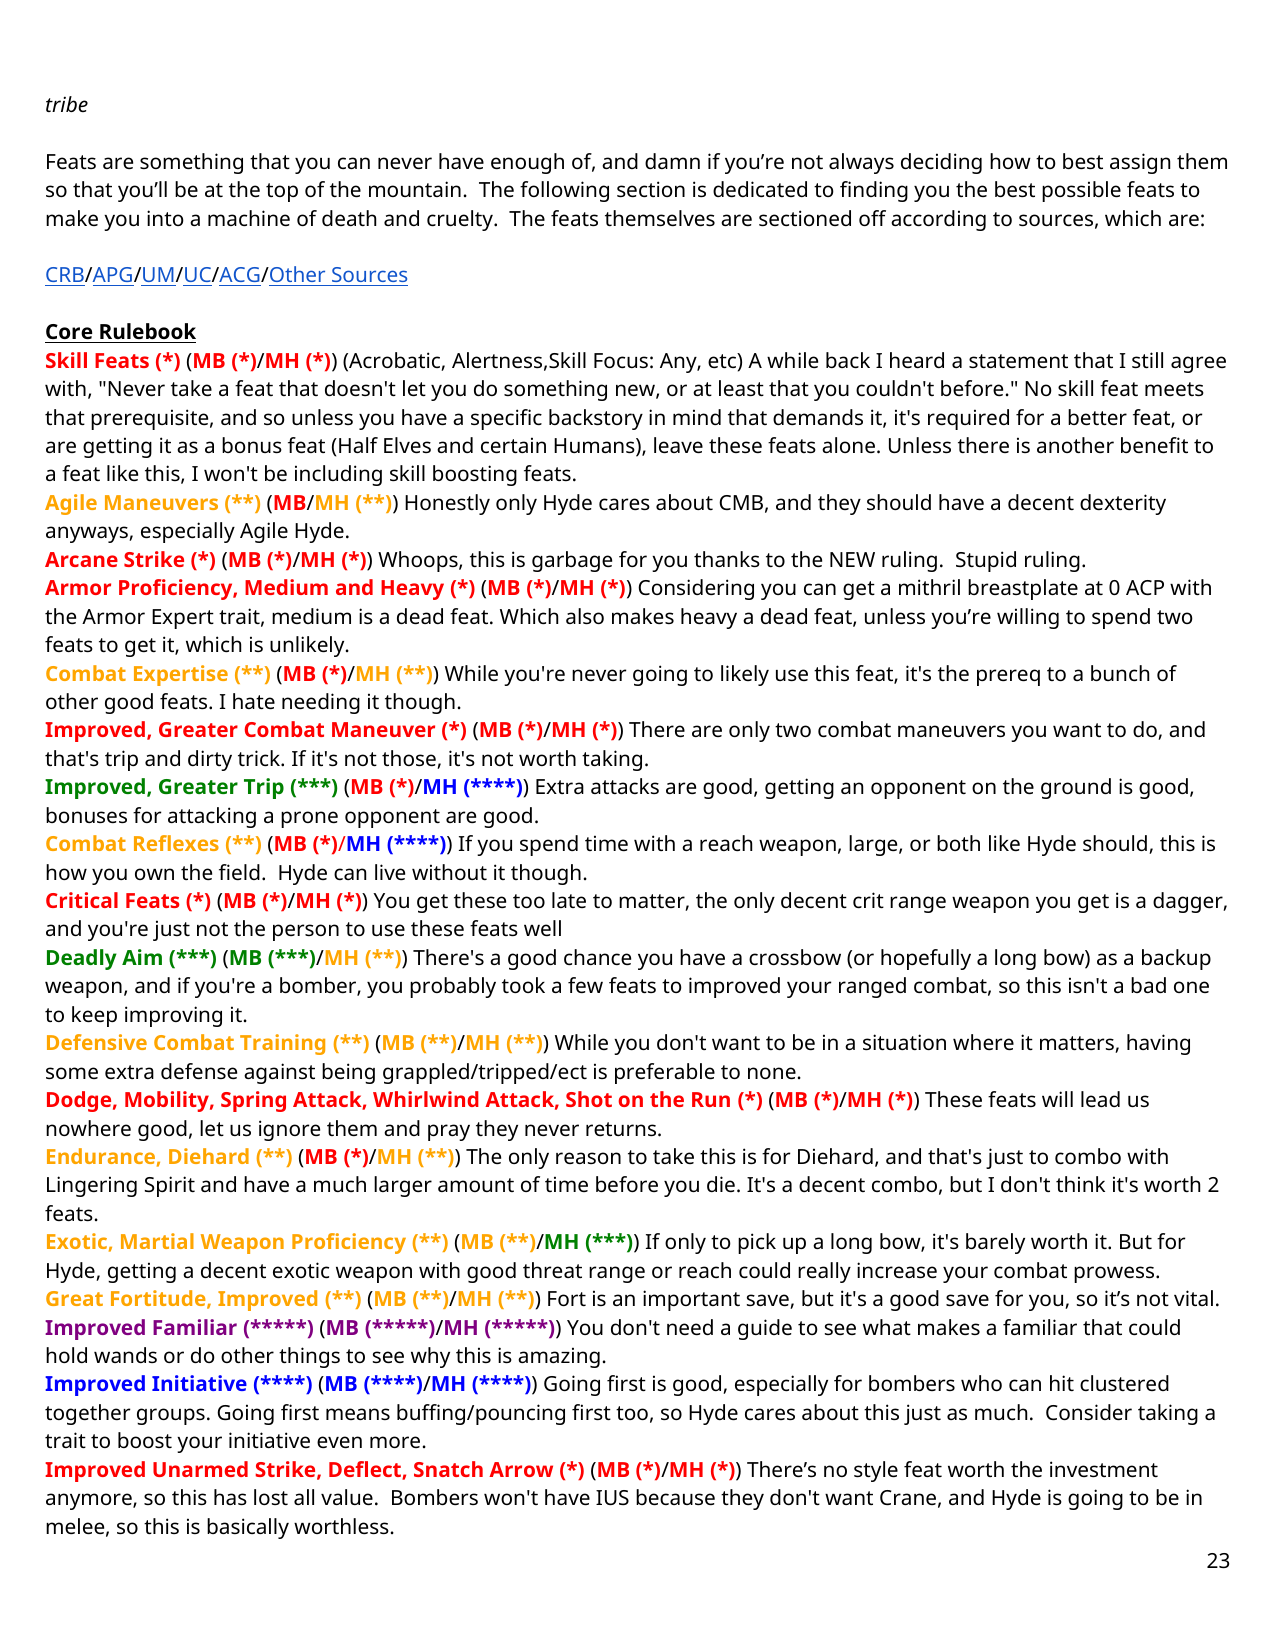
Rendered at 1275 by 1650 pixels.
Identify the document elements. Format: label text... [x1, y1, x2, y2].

text Critical Feats (*) (MB (*)/MH (*)) You get these too late to matter, the only decent crit range weapon you get is a dagger, and you're just not the person to use these feats well [45, 886, 1230, 943]
text Agile Maneuvers (**) (MB/MH (**)) Honestly only Hyde cares about CMB, and they should have a decent dexterity anyways, especially Agile Hyde. [45, 488, 1230, 545]
text Improved Familiar (*****) (MB (*****)/MH (*****)) You don't need a guide to see what makes a familiar that could hold wands or do other things to see why this is amazing. [45, 1313, 1230, 1369]
text tribe [45, 90, 1230, 118]
text CRB/APG/UM/UC/ACG/Other Sources [45, 261, 1230, 289]
text Improved, Greater Trip (***) (MB (*)/MH (****)) Extra attacks are good, getting an opponent on the ground is good, bonuses for attacking a prone opponent are good. [45, 772, 1230, 829]
text Improved, Greater Combat Maneuver (*) (MB (*)/MH (*)) There are only two combat maneuvers you want to do, and that's trip and dirty trick. If it's not those, it's not worth taking. [45, 716, 1230, 772]
text Exotic, Martial Weapon Proficiency (**) (MB (**)/MH (***)) If only to pick up a long bow, it's barely worth it. But for Hyde, getting a decent exotic weapon with good threat range or reach could really increase your combat prowess. [45, 1227, 1230, 1284]
text Dodge, Mobility, Spring Attack, Whirlwind Attack, Shot on the Run (*) (MB (*)/MH (*)) These feats will lead us nowhere good, let us ignore them and pray they never returns. [45, 1085, 1230, 1142]
text Endurance, Diehard (**) (MB (*)/MH (**)) The only reason to take this is for Diehard, and that's just to combo with Lingering Spirit and have a much larger amount of time before you die. It's a decent combo, but I don't think it's worth 2 feats. [45, 1142, 1230, 1227]
text Defensive Combat Training (**) (MB (**)/MH (**)) While you don't want to be in a situation where it matters, having some extra defense against being grappled/tripped/ect is preferable to none. [45, 1028, 1230, 1085]
text Improved Initiative (****) (MB (****)/MH (****)) Going first is good, especially for bombers who can hit clustered together groups. Going first means buffing/pouncing first too, so Hyde cares about this just as much. Consider taking a trait to boost your initiative even more. [45, 1369, 1230, 1455]
text Armor Proficiency, Medium and Heavy (*) (MB (*)/MH (*)) Considering you can get a mithril breastplate at 0 ACP with the Armor Expert trait, medium is a dead feat. Which also makes heavy a dead feat, unless you’re willing to spend two feats to get it, which is unlikely. [45, 573, 1230, 659]
text Feats are something that you can never have enough of, and damn if you’re not always deciding how to best assign them so that you’ll be at the top of the mountain. The following section is dedicated to finding you the best possible feats to make you into a machine of death and cruelty. The feats themselves are sectioned off according to sources, which are: [45, 147, 1230, 232]
text Improved Unarmed Strike, Deflect, Snatch Arrow (*) (MB (*)/MH (*)) There’s no style feat worth the investment anymore, so this has lost all value. Bombers won't have IUS because they don't want Crane, and Hyde is going to be in melee, so this is basically worthless. [45, 1455, 1230, 1540]
text Deadly Aim (***) (MB (***)/MH (**)) There's a good chance you have a crossbow (or hopefully a long bow) as a backup weapon, and if you're a bomber, you probably took a few feats to improved your ranged combat, so this isn't a bad one to keep improving it. [45, 943, 1230, 1028]
text Arcane Strike (*) (MB (*)/MH (*)) Whoops, this is garbage for you thanks to the NEW ruling. Stupid ruling. [45, 545, 1230, 573]
text Combat Reflexes (**) (MB (*)/MH (****)) If you spend time with a reach weapon, large, or both like Hyde should, this is how you own the field. Hyde can live without it though. [45, 829, 1230, 886]
text Combat Expertise (**) (MB (*)/MH (**)) While you're never going to likely use this feat, it's the prereq to a bunch of other good feats. I hate needing it though. [45, 659, 1230, 716]
text Core Rulebook [45, 317, 1230, 346]
text Skill Feats (*) (MB (*)/MH (*)) (Acrobatic, Alertness,Skill Focus: Any, etc) A while back I heard a statement that I still agree with, "Never take a feat that doesn't let you do something new, or at least that you couldn't before." No skill feat meets that prerequisite, and so unless you have a specific backstory in mind that demands it, it's required for a better feat, or are getting it as a bonus feat (Half Elves and certain Humans), leave these feats alone. Unless there is another benefit to a feat like this, I won't be including skill boosting feats. [45, 346, 1230, 488]
text Great Fortitude, Improved (**) (MB (**)/MH (**)) Fort is an important save, but it's a good save for you, so it’s not vital. [45, 1284, 1230, 1313]
